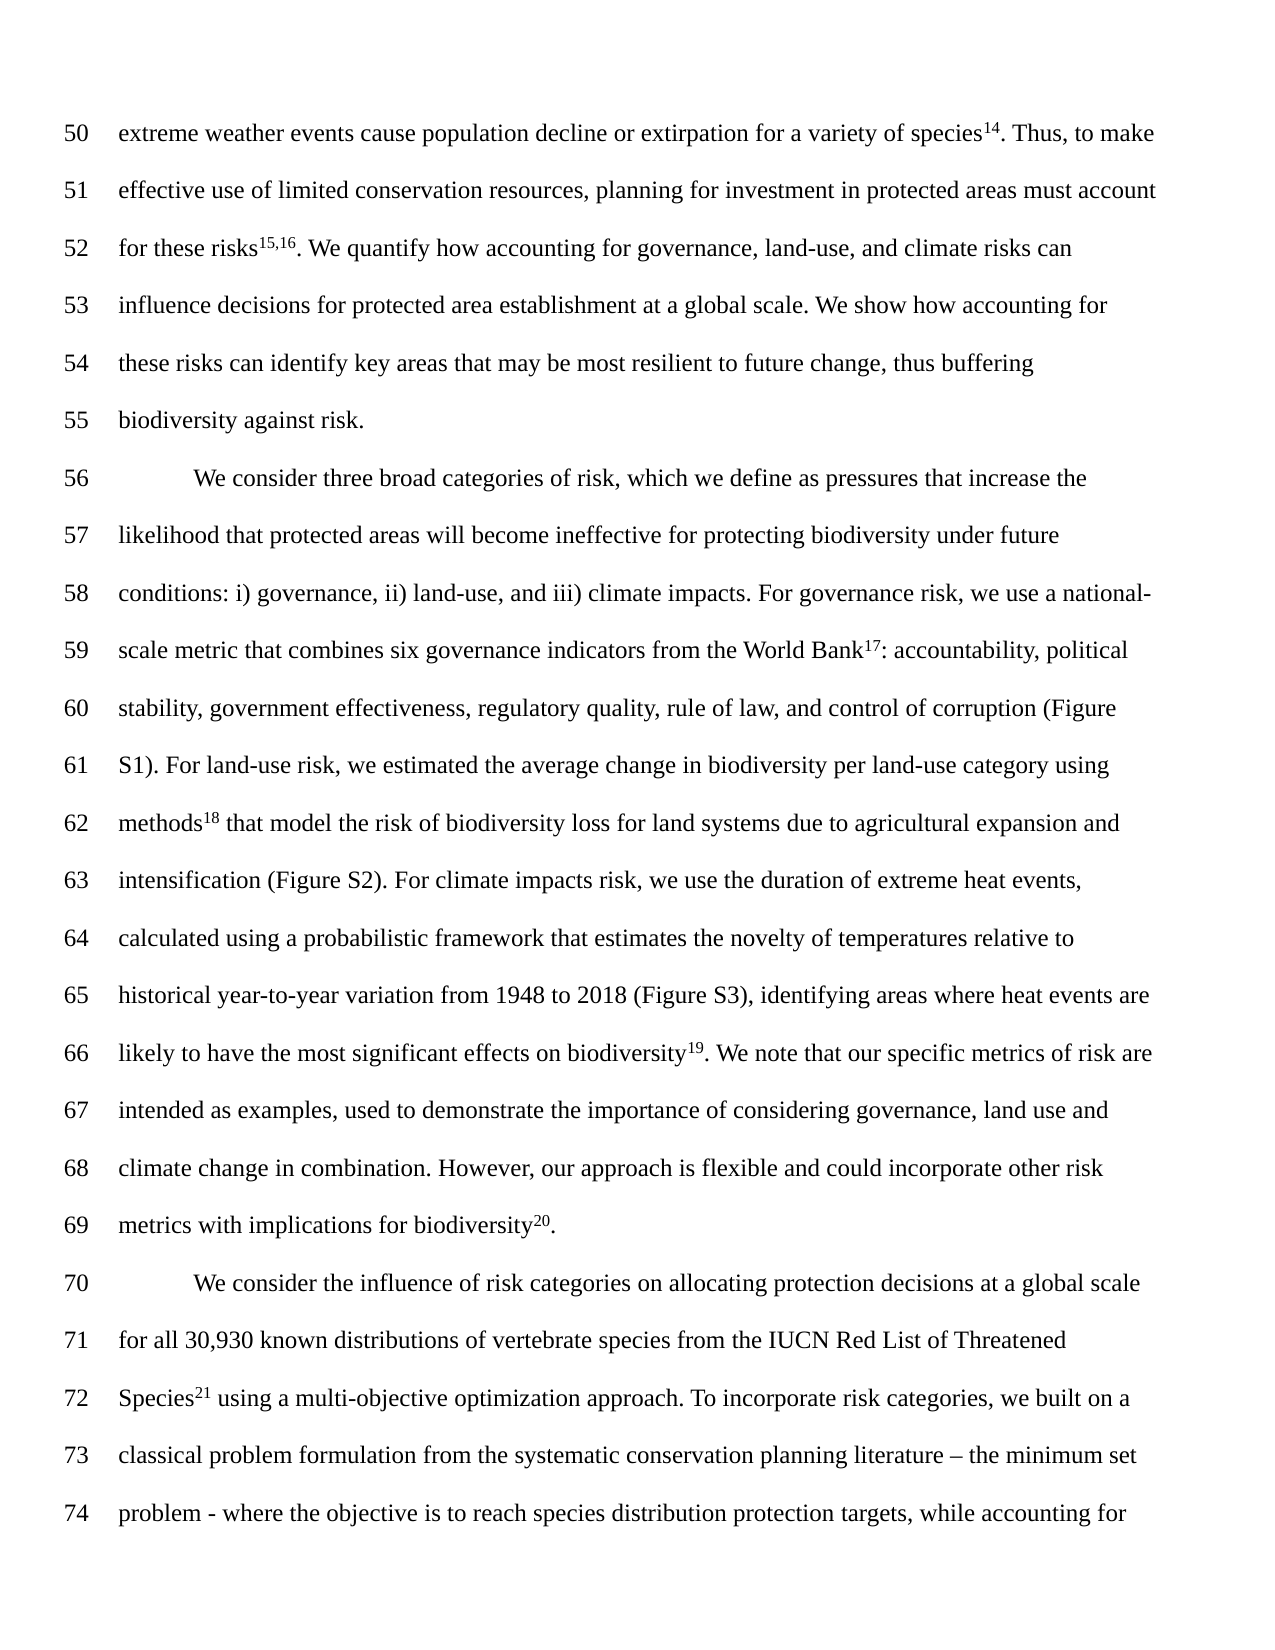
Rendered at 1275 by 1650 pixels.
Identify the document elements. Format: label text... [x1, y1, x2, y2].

text extreme weather events cause population decline or extirpation for a variety of species14. Thus, to make effective use of limited conservation resources, planning for investment in protected areas must account for these risks15,16. We quantify how accounting for governance, land-use, and climate risks can influence decisions for protected area establishment at a global scale. We show how accounting for these risks can identify key areas that may be most resilient to future change, thus buffering biodiversity against risk. [118, 118, 1157, 434]
text We consider the influence of risk categories on allocating protection decisions at a global scale for all 30,930 known distributions of vertebrate species from the IUCN Red List of Threatened Species21 using a multi-objective optimization approach. To incorporate risk categories, we built on a classical problem formulation from the systematic conservation planning literature – the minimum set problem - where the objective is to reach species distribution protection targets, while accounting for [118, 1268, 1157, 1527]
text We consider three broad categories of risk, which we define as pressures that increase the likelihood that protected areas will become ineffective for protecting biodiversity under future conditions: i) governance, ii) land-use, and iii) climate impacts. For governance risk, we use a national-scale metric that combines six governance indicators from the World Bank17: accountability, political stability, government effectiveness, regulatory quality, rule of law, and control of corruption (Figure S1). For land-use risk, we estimated the average change in biodiversity per land-use category using methods18 that model the risk of biodiversity loss for land systems due to agricultural expansion and intensification (Figure S2). For climate impacts risk, we use the duration of extreme heat events, calculated using a probabilistic framework that estimates the novelty of temperatures relative to historical year-to-year variation from 1948 to 2018 (Figure S3), identifying areas where heat events are likely to have the most significant effects on biodiversity19. We note that our specific metrics of risk are intended as examples, used to demonstrate the importance of considering governance, land use and climate change in combination. However, our approach is flexible and could incorporate other risk metrics with implications for biodiversity20. [118, 463, 1157, 1239]
